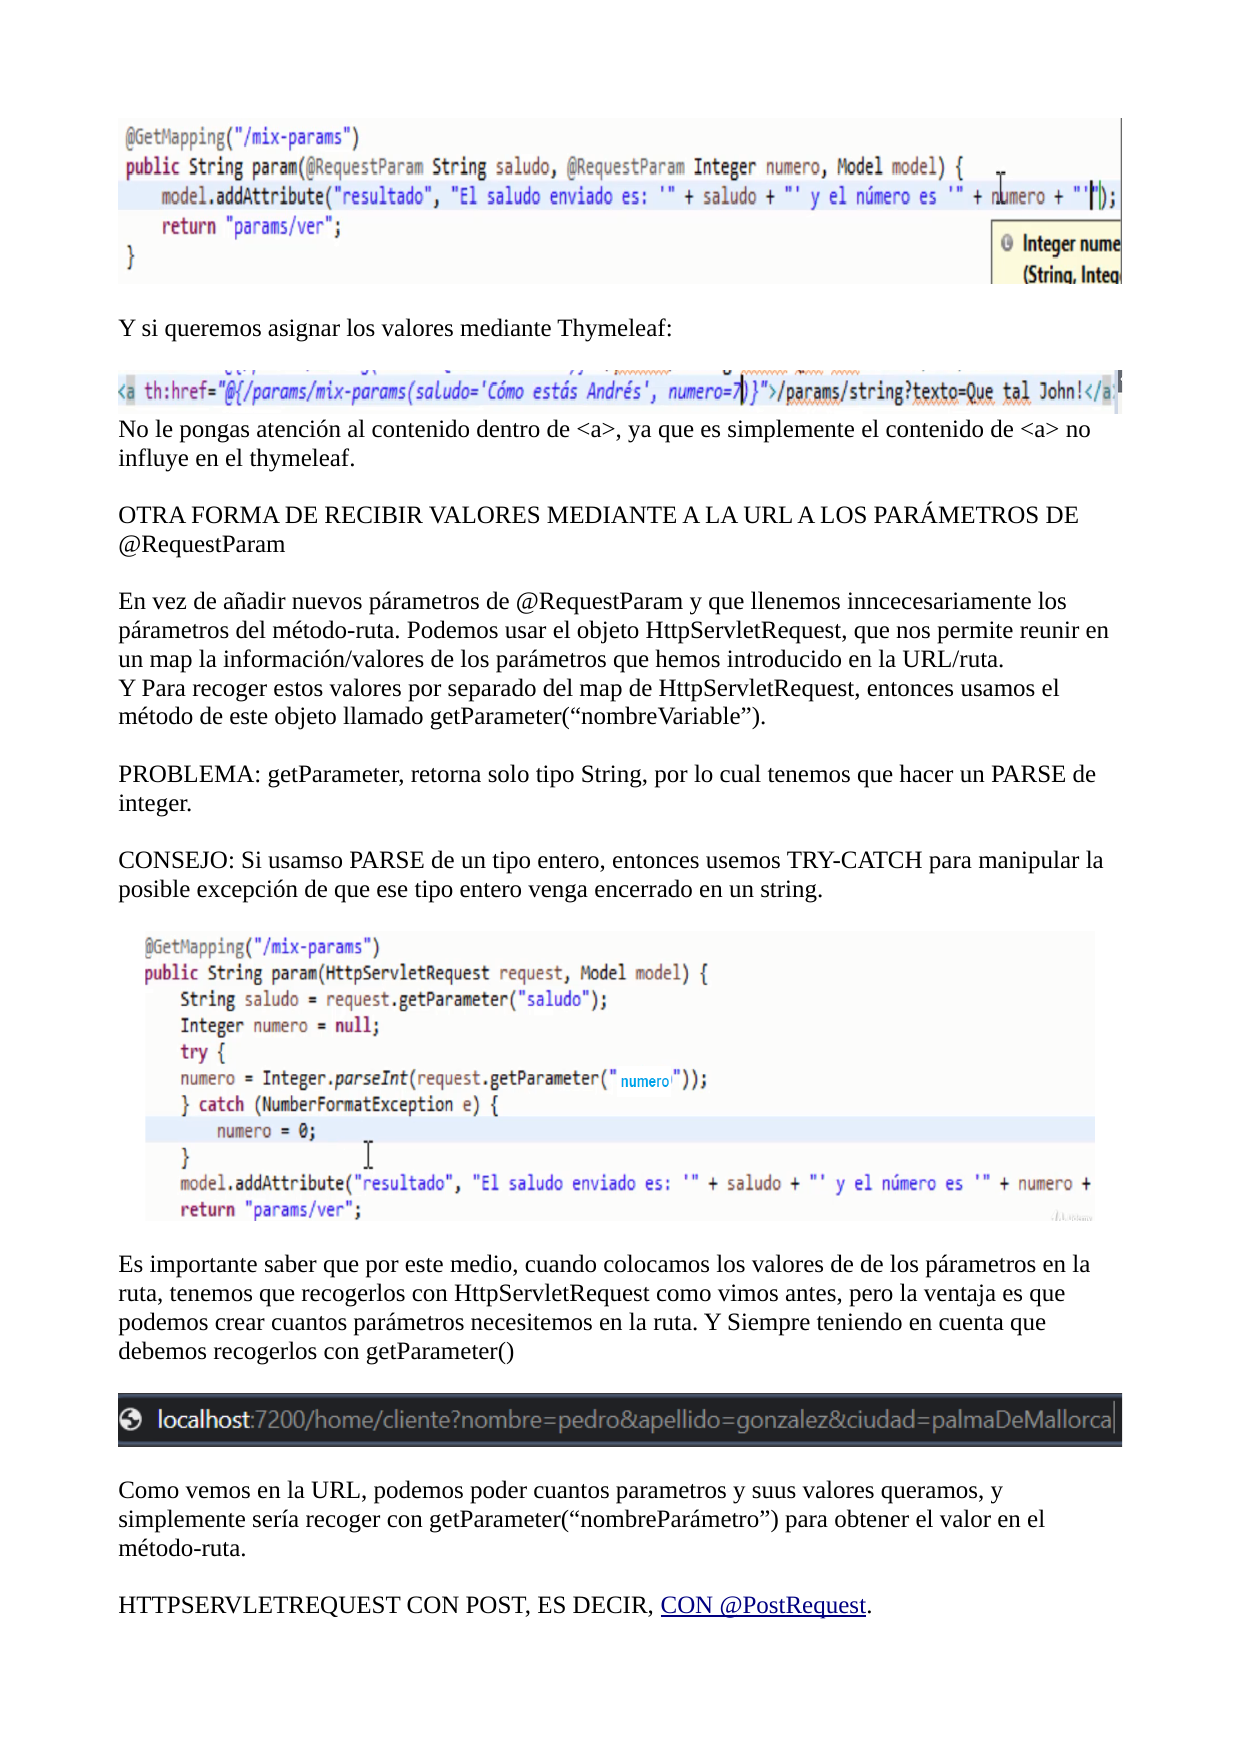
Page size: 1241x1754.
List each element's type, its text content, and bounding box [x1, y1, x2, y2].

text Es importante saber que por este medio, cuando colocamos los valores de de los párametros en la ruta, tenemos que recogerlos con HttpServletRequest como vimos antes, pero la ventaja es que podemos crear cuantos parámetros necesitemos en la ruta. Y Siempre teniendo en cuenta que debemos recogerlos con getParameter() [118, 1249, 1122, 1364]
text PROBLEMA: getParameter, retorna solo tipo String, por lo cual tenemos que hacer un PARSE de integer. [118, 759, 1122, 816]
text Y Para recoger estos valores por separado del map de HttpServletRequest, entonces usamos el método de este objeto llamado getParameter(“nombreVariable”). [118, 673, 1122, 730]
picture [118, 1393, 1123, 1447]
text CONSEJO: Si usamso PARSE de un tipo entero, entonces usemos TRY-CATCH para manipular la posible excepción de que ese tipo entero venga encerrado en un string. [118, 845, 1122, 903]
text Y si queremos asignar los valores mediante Thymeleaf: [118, 313, 1122, 342]
text En vez de añadir nuevos párametros de @RequestParam y que llenemos inncecesariamente los párametros del método-ruta. Podemos usar el objeto HttpServletRequest, que nos permite reunir en un map la información/valores de los parámetros que hemos introducido en la URL/ruta. [118, 586, 1122, 673]
text OTRA FORMA DE RECIBIR VALORES MEDIANTE A LA URL A LOS PARÁMETROS DE @RequestParam [118, 500, 1122, 558]
text Como vemos en la URL, podemos poder cuantos parametros y suus valores queramos, y simplemente sería recoger con getParameter(“nombreParámetro”) para obtener el valor en el método-ruta. [118, 1475, 1122, 1561]
text HTTPSERVLETREQUEST CON POST, ES DECIR, CON @PostRequest. [118, 1590, 1122, 1619]
text No le pongas atención al contenido dentro de <a>, ya que es simplemente el contenido de <a> no influye en el thymeleaf. [118, 414, 1122, 471]
